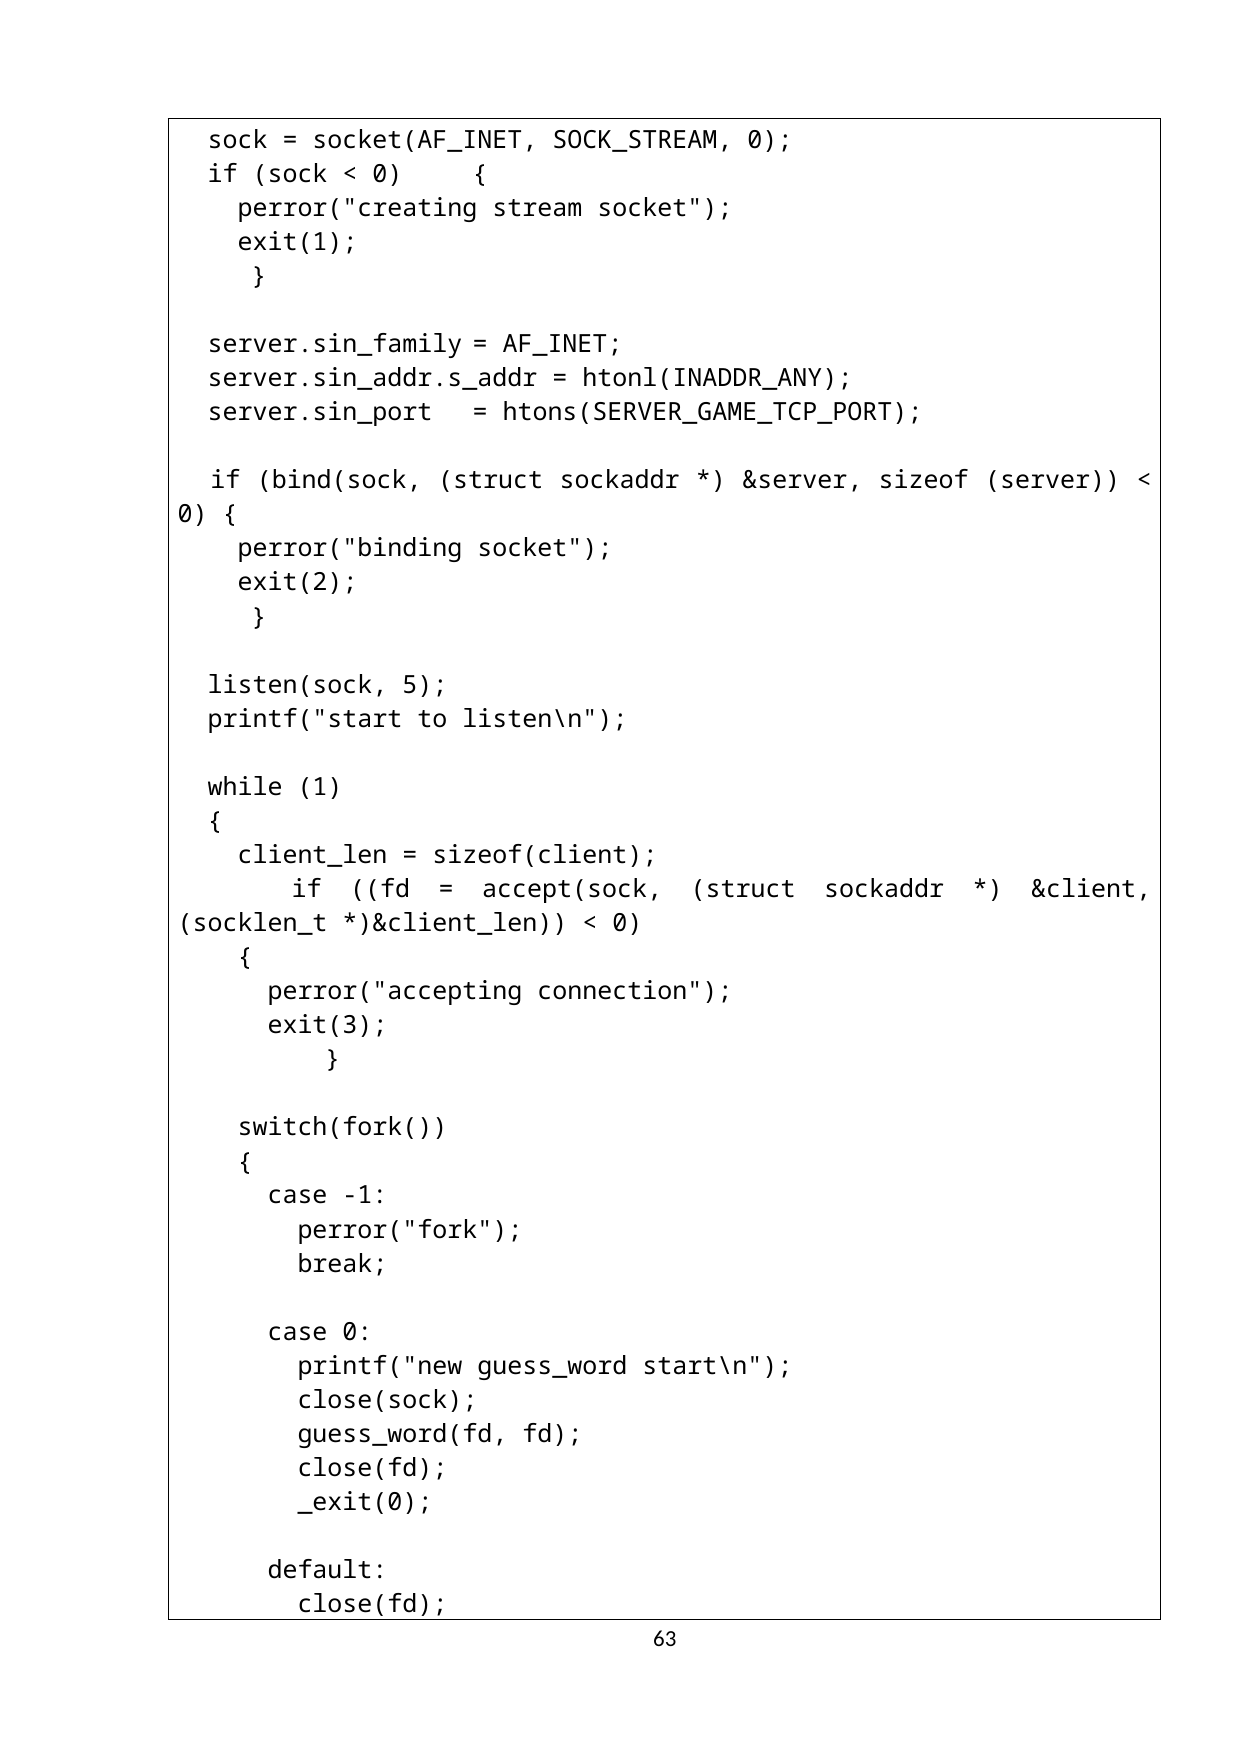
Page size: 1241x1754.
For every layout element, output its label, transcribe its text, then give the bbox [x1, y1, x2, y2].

text while (1) [177, 768, 1152, 802]
text exit(2); [177, 564, 1152, 598]
text { [177, 802, 1152, 837]
text } [177, 598, 1152, 632]
text } [177, 1041, 1152, 1075]
text _exit(0); [177, 1484, 1152, 1518]
text listen(sock, 5); [177, 666, 1152, 700]
text server.sin_port = htons(SERVER_GAME_TCP_PORT); [177, 394, 1152, 428]
text printf("new guess_word start\n"); [177, 1347, 1152, 1382]
text perror("fork"); [177, 1211, 1152, 1245]
text server.sin_family = AF_INET; [177, 326, 1152, 360]
text exit(3); [177, 1007, 1152, 1041]
text guess_word(fd, fd); [177, 1416, 1152, 1450]
text perror("accepting connection"); [177, 973, 1152, 1007]
text case -1: [177, 1177, 1152, 1211]
text if (bind(sock, (struct sockaddr *) &server, sizeof (server)) < 0) { [177, 462, 1152, 530]
text printf("start to listen\n"); [177, 700, 1152, 734]
text perror("creating stream socket"); [177, 189, 1152, 223]
text if ((fd = accept(sock, (struct sockaddr *) &client, (socklen_t *)&client_len)) < 0) [177, 871, 1152, 939]
text client_len = sizeof(client); [177, 837, 1152, 871]
text if (sock < 0) { [177, 155, 1152, 189]
text { [177, 1143, 1152, 1177]
text default: [177, 1552, 1152, 1586]
text sock = socket(AF_INET, SOCK_STREAM, 0); [169, 119, 1160, 155]
text exit(1); [177, 223, 1152, 257]
text close(sock); [177, 1382, 1152, 1416]
text close(fd); [177, 1450, 1152, 1484]
text perror("binding socket"); [177, 530, 1152, 564]
text break; [177, 1245, 1152, 1279]
text switch(fork()) [177, 1109, 1152, 1143]
text server.sin_addr.s_addr = htonl(INADDR_ANY); [177, 360, 1152, 394]
text } [177, 257, 1152, 292]
text case 0: [177, 1313, 1152, 1347]
text close(fd); [177, 1586, 1152, 1619]
text { [177, 939, 1152, 973]
